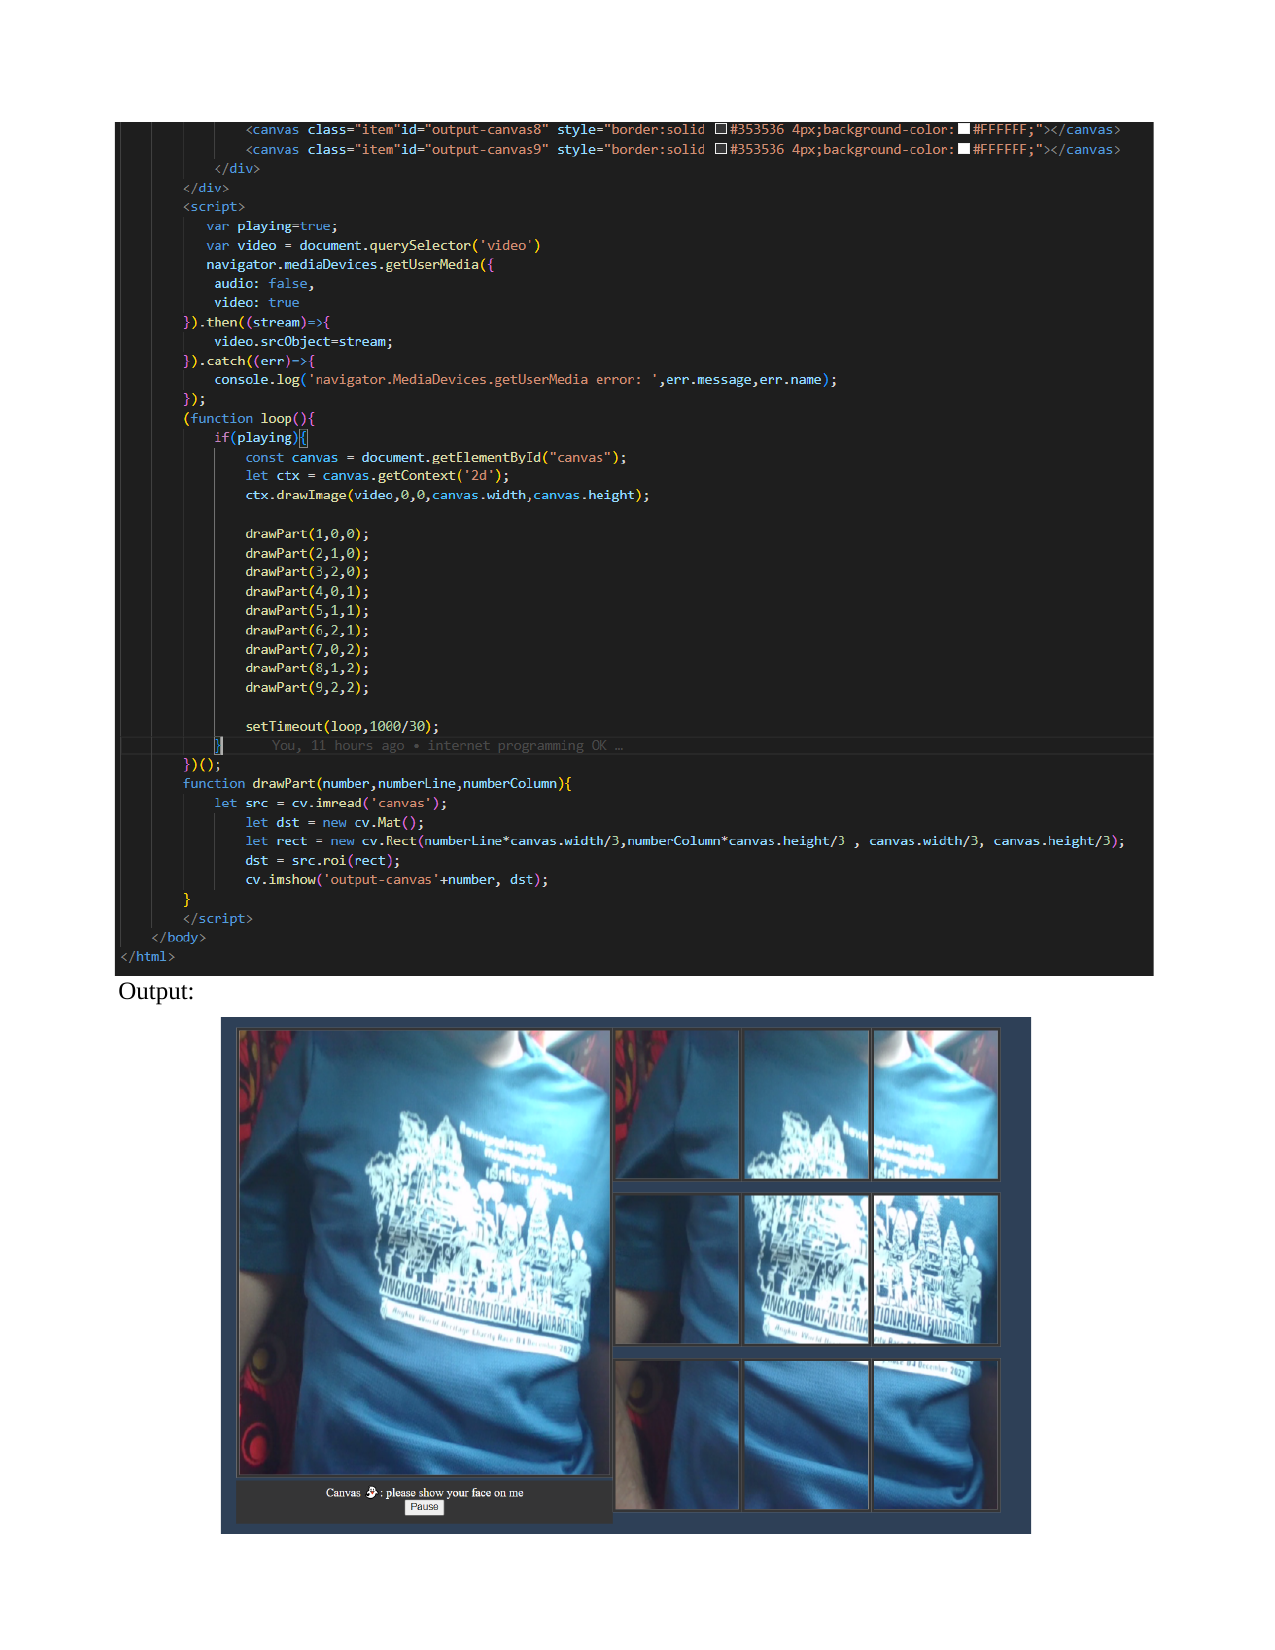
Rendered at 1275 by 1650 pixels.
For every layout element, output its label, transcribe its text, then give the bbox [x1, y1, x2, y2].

picture [114, 122, 1154, 976]
picture [220, 1017, 1032, 1534]
text Output: [118, 118, 1157, 1005]
